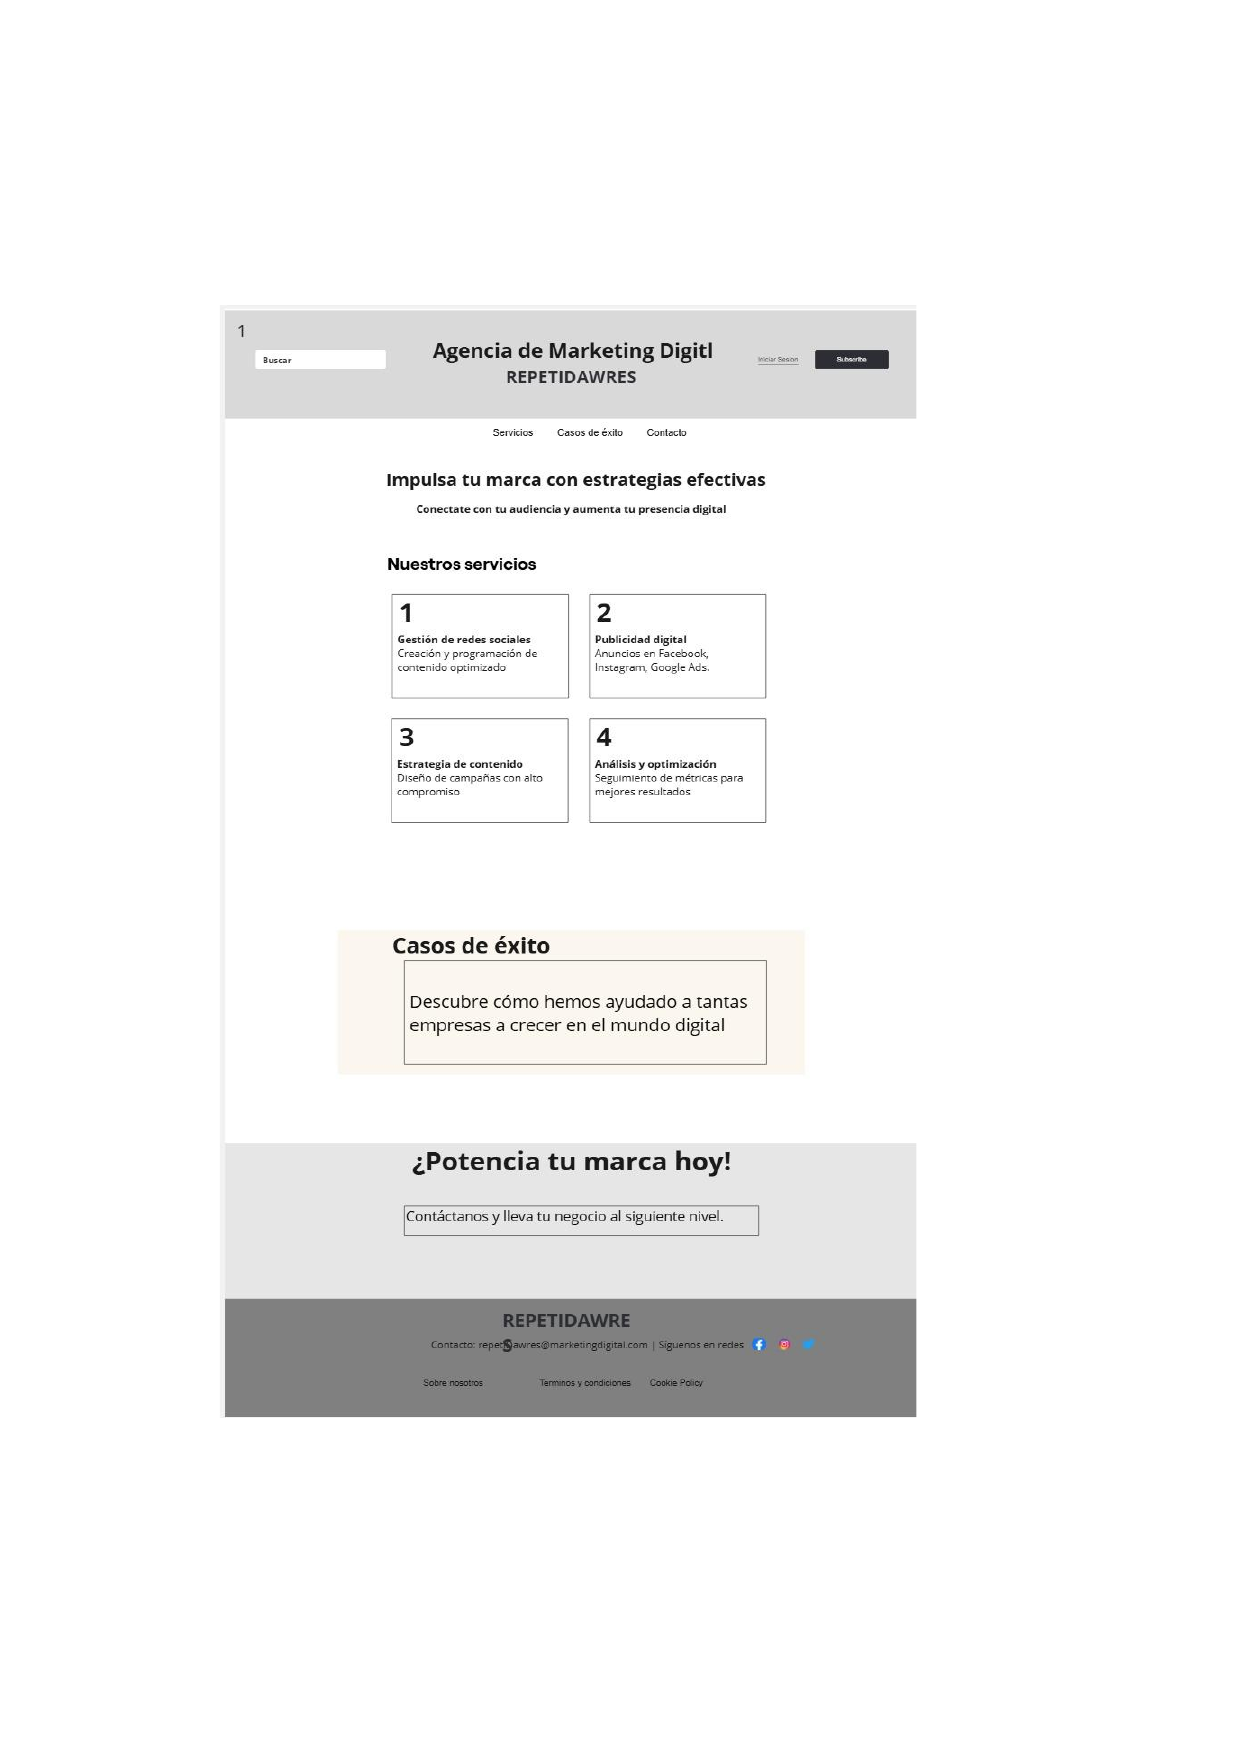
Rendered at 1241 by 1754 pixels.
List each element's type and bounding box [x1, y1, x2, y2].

picture [219, 305, 917, 1418]
